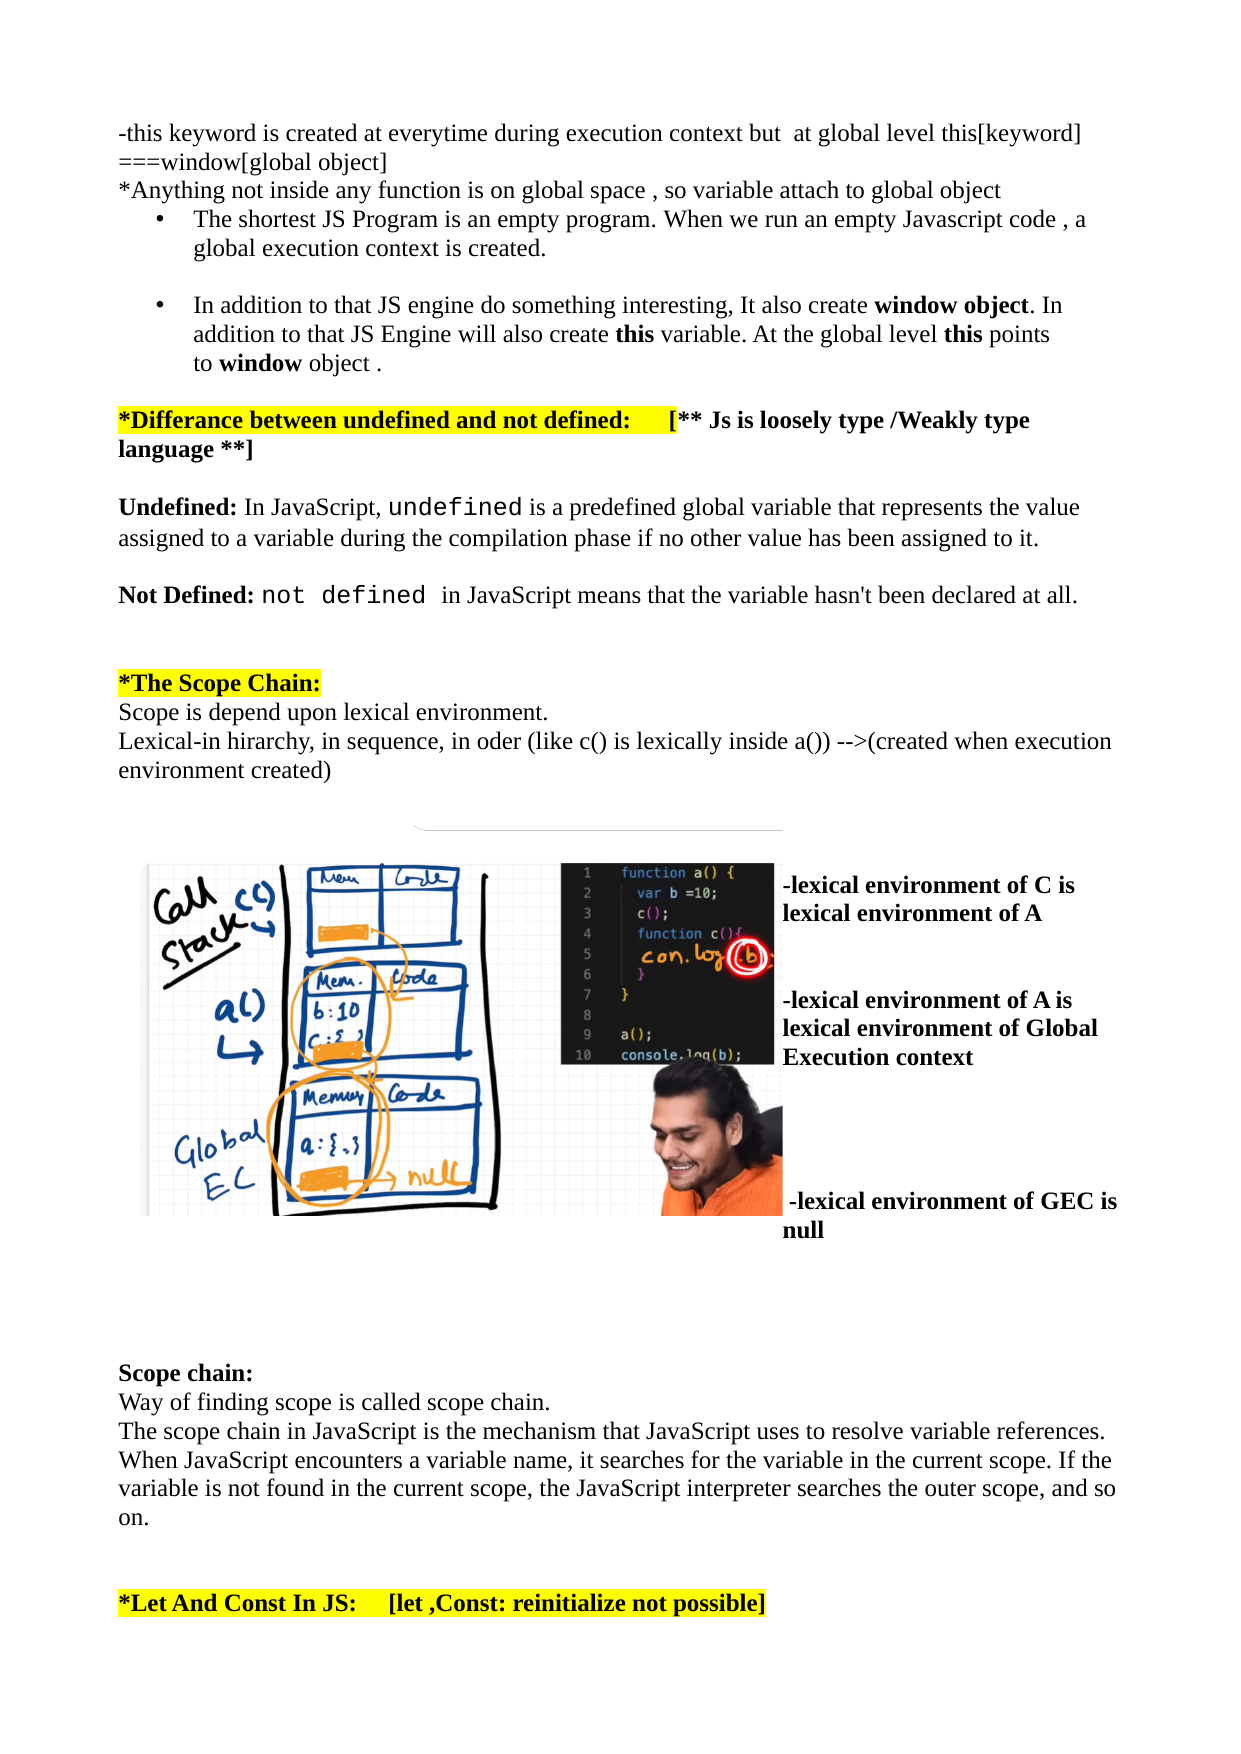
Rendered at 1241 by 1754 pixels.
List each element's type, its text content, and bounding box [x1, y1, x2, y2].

text *Differance between undefined and not defined: [** Js is loosely type /Weakly type language **] [118, 406, 1122, 463]
text -lexical environment of A is lexical environment of Global Execution context [783, 985, 1122, 1071]
list In addition to that JS engine do something interesting, It also create window object. In addition to that JS Engine will also create this variable. At the global level this points to window object . [156, 291, 1122, 377]
text Undefined: In JavaScript, undefined is a predefined global variable that represents the value assigned to a variable during the compilation phase if no other value has been assigned to it. [118, 492, 1122, 551]
text *The Scope Chain: [118, 668, 1122, 697]
picture [123, 825, 783, 1216]
text Not Defined: not defined in JavaScript means that the variable hasn't been declared at all. [118, 580, 1122, 611]
text The scope chain in JavaScript is the mechanism that JavaScript uses to resolve variable references. When JavaScript encounters a variable name, it searches for the variable in the current scope. If the variable is not found in the current scope, the JavaScript interpreter searches the outer scope, and so on. [118, 1416, 1122, 1531]
text *Anything not inside any function is on global space , so variable attach to global object [118, 176, 1122, 204]
text Way of finding scope is called scope chain. [118, 1387, 1122, 1416]
text -lexical environment of C is lexical environment of A [783, 870, 1122, 927]
text -this keyword is created at everytime during execution context but at global level this[keyword] ===window[global object] [118, 118, 1122, 176]
text Lexical-in hirarchy, in sequence, in oder (like c() is lexically inside a()) -->(created when execution environment created) [118, 726, 1122, 783]
text Scope is depend upon lexical environment. [118, 697, 1122, 726]
text -lexical environment of GEC is null [118, 1186, 1122, 1243]
text *Let And Const In JS: [let ,Const: reinitialize not possible] [118, 1588, 1122, 1617]
text Scope chain: [118, 1358, 1122, 1387]
list The shortest JS Program is an empty program. When we run an empty Javascript code , a global execution context is created. [156, 204, 1122, 262]
